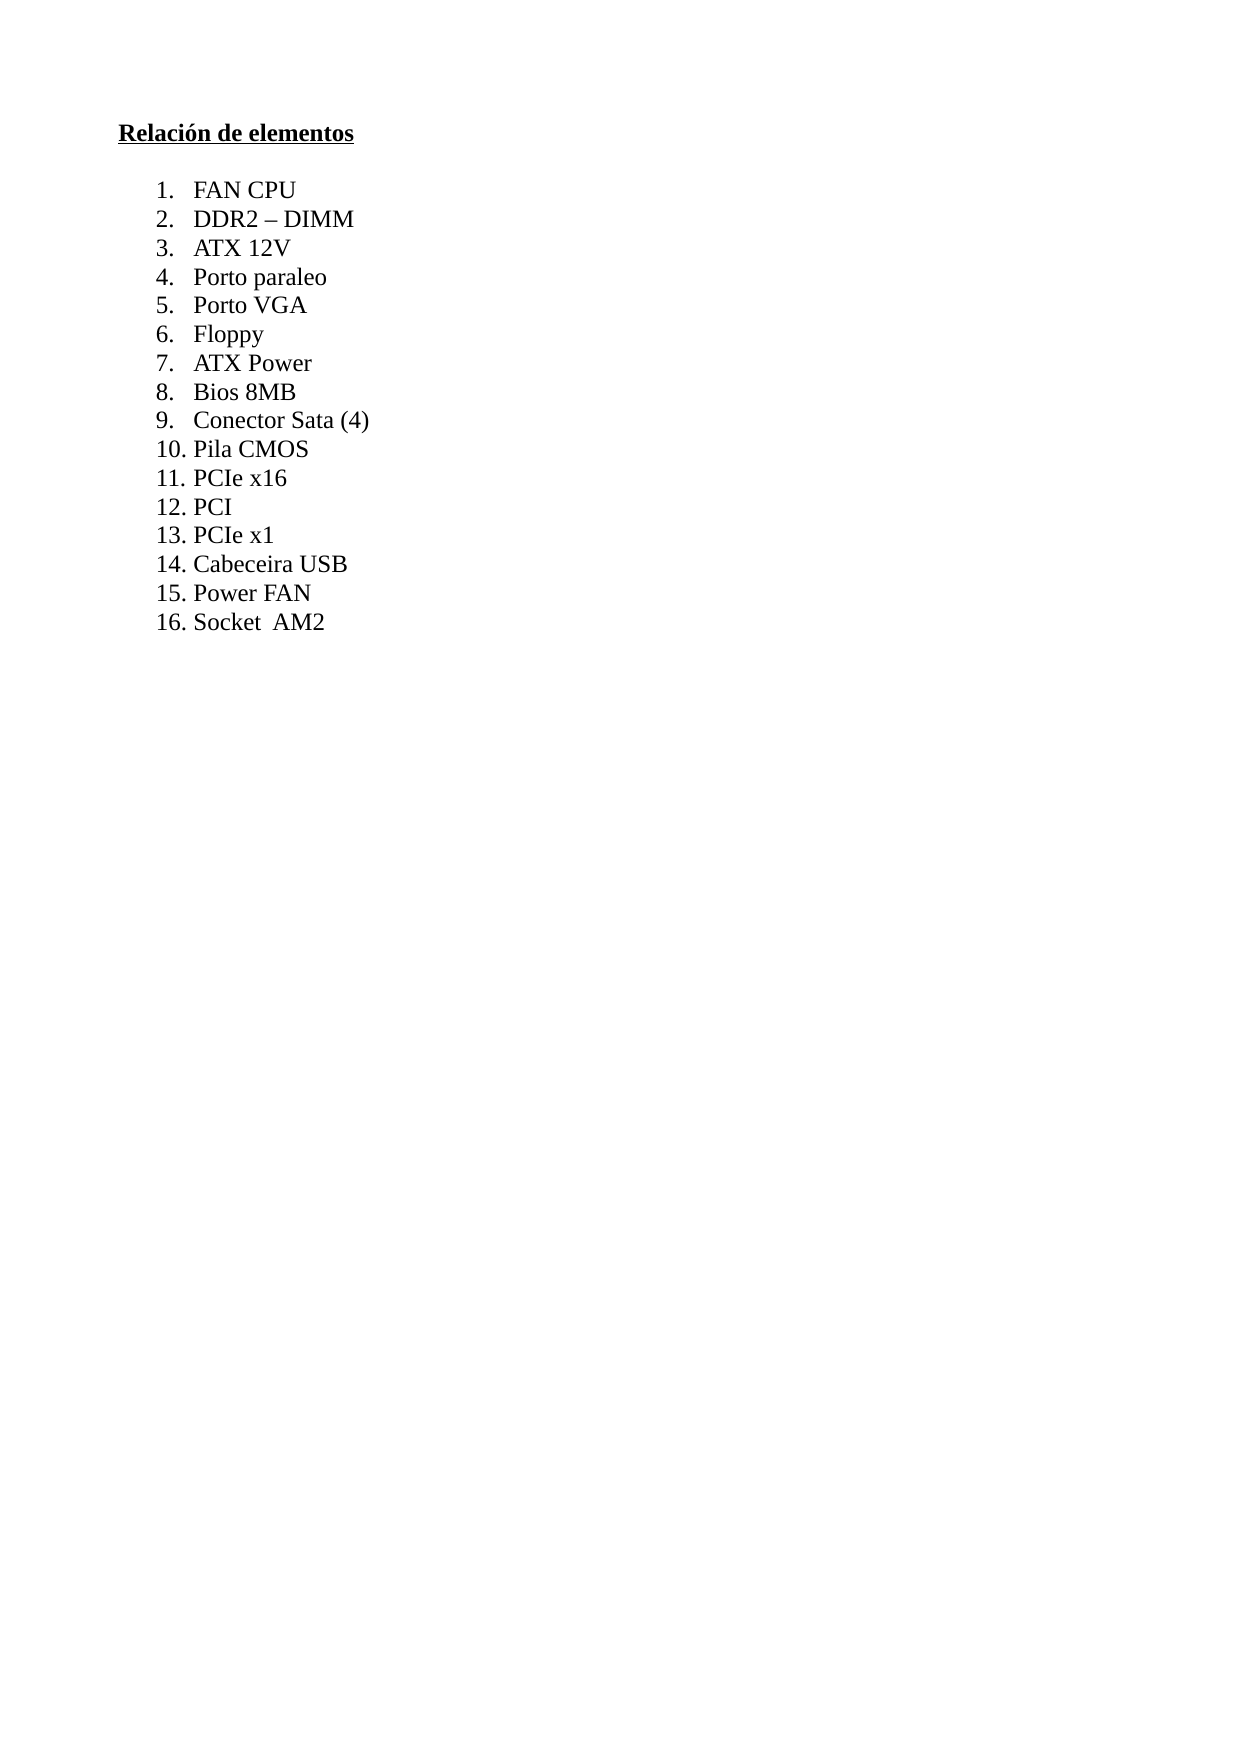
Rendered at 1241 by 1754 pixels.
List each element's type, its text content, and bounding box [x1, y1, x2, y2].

list Floppy [156, 319, 1122, 348]
list Cabeceira USB [156, 549, 1122, 578]
list Socket AM2 [156, 607, 1122, 636]
list Conector Sata (4) [156, 406, 1122, 434]
list PCIe x16 [156, 463, 1122, 492]
list Bios 8MB [156, 377, 1122, 406]
list Pila CMOS [156, 434, 1122, 463]
list Porto paraleo [156, 262, 1122, 291]
text Relación de elementos [118, 118, 1122, 147]
list Porto VGA [156, 291, 1122, 319]
list DDR2 – DIMM [156, 204, 1122, 233]
list FAN CPU [156, 176, 1122, 204]
list ATX Power [156, 348, 1122, 377]
list PCI [156, 492, 1122, 521]
list ATX 12V [156, 233, 1122, 262]
list Power FAN [156, 578, 1122, 607]
list PCIe x1 [156, 521, 1122, 549]
